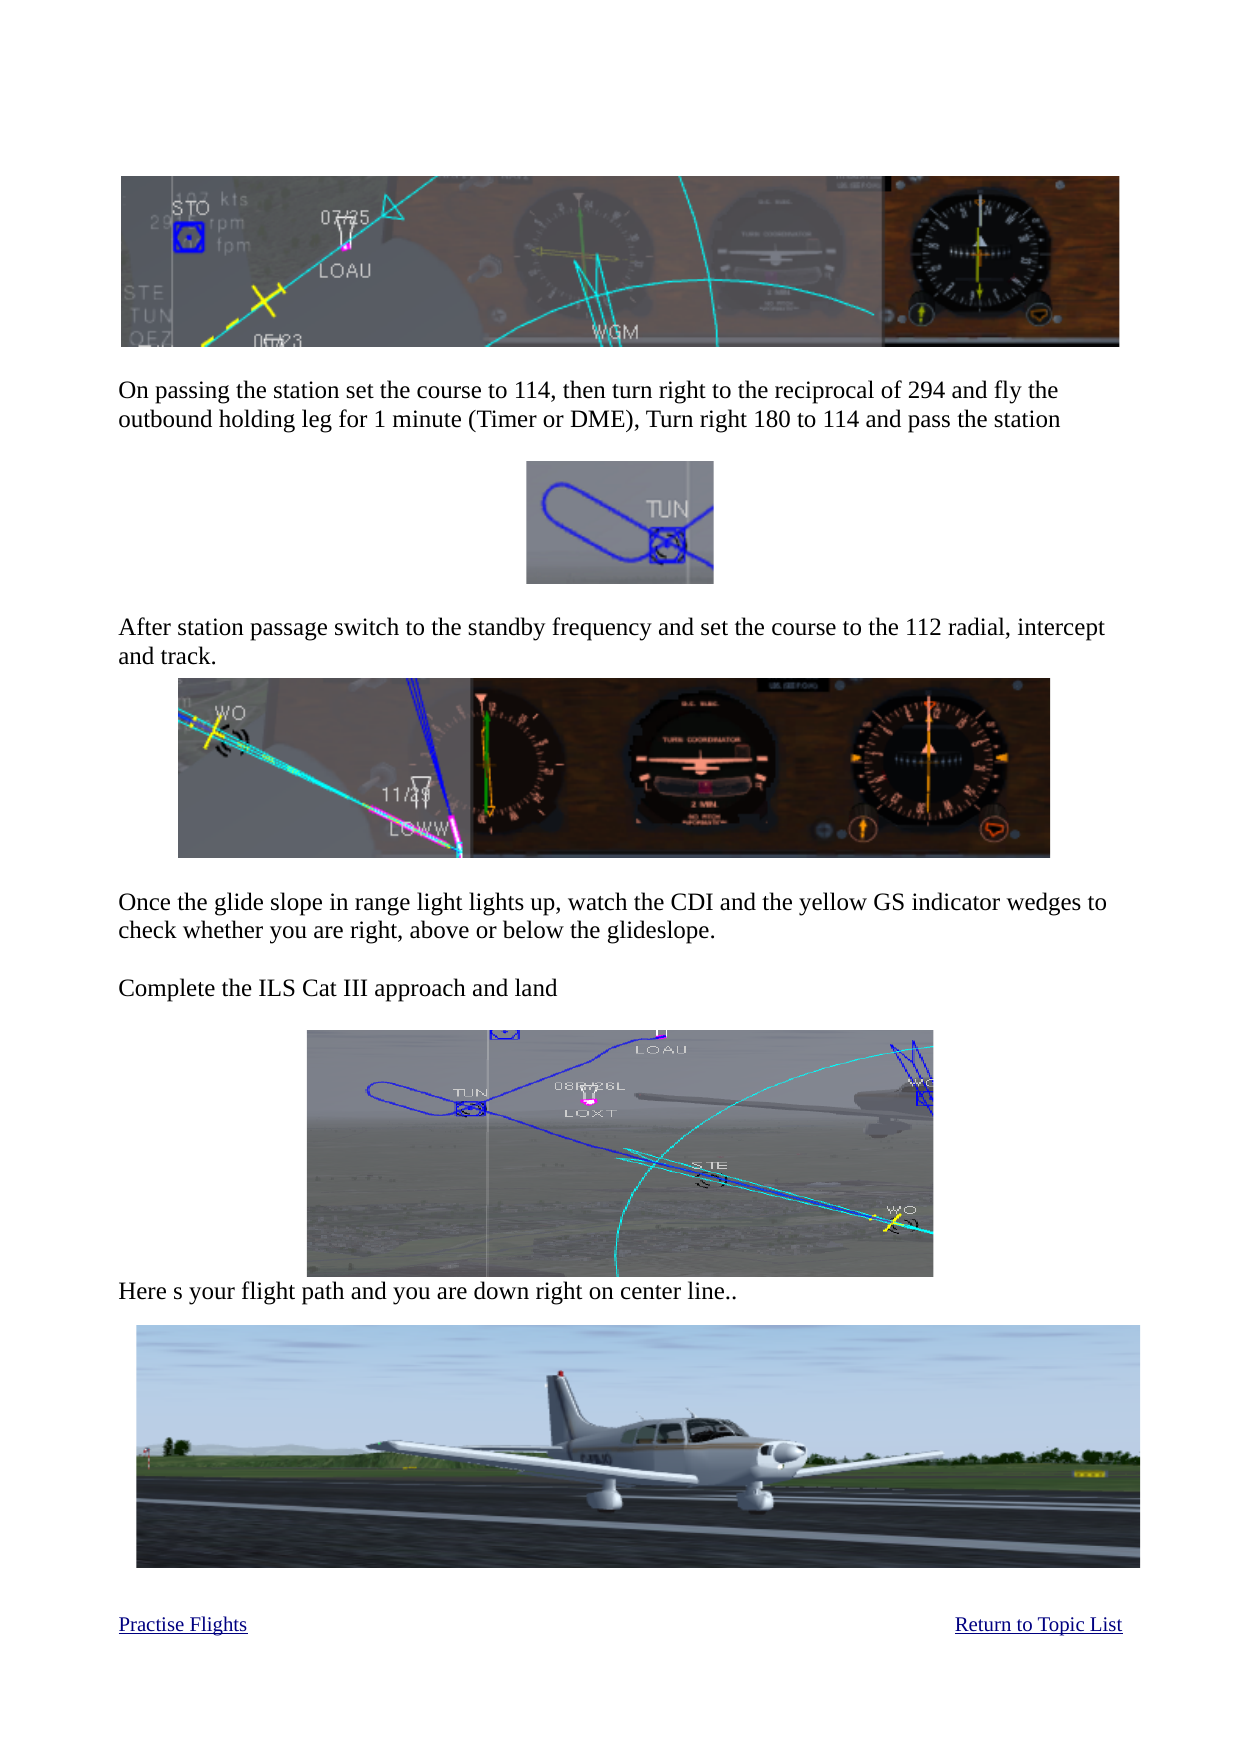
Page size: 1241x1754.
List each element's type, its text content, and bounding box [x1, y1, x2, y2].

picture [136, 1325, 1141, 1568]
picture [526, 461, 714, 584]
picture [121, 176, 1120, 347]
picture [306, 1030, 934, 1277]
text Here s your flight path and you are down right on center line.. [118, 1030, 1122, 1305]
text Once the glide slope in range light lights up, watch the CDI and the yellow GS indicator wedges to check whether you are right, above or below the glideslope. [118, 887, 1122, 944]
text Complete the ILS Cat III approach and land [118, 973, 1122, 1002]
picture [178, 678, 1050, 858]
text After station passage switch to the standby frequency and set the course to the 112 radial, intercept and track. [118, 612, 1122, 670]
text On passing the station set the course to 114, then turn right to the reciprocal of 294 and fly the outbound holding leg for 1 minute (Timer or DME), Turn right 180 to 114 and pass the station [118, 375, 1122, 433]
